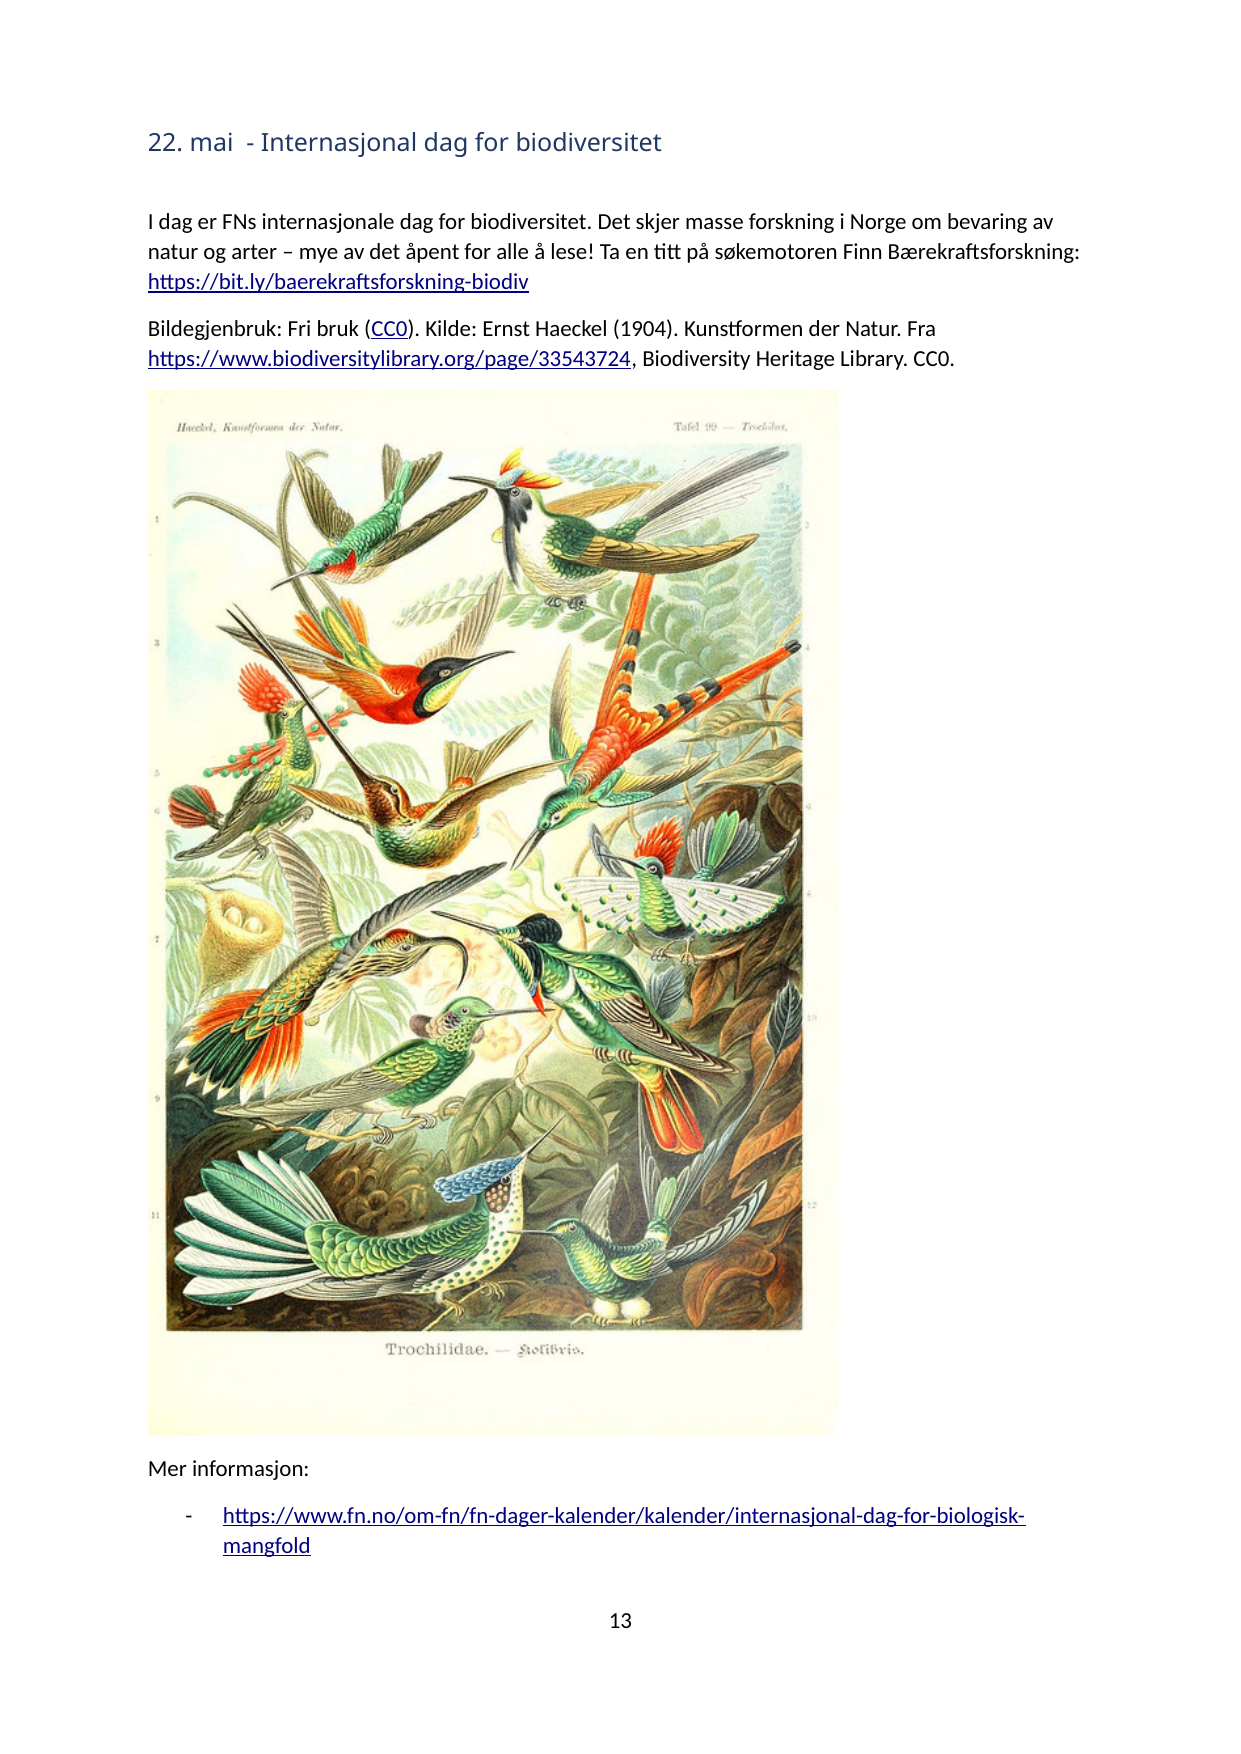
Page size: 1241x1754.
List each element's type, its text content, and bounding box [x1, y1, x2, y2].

subtitle 22. mai - Internasjonal dag for biodiversitet [148, 124, 1093, 158]
text I dag er FNs internasjonale dag for biodiversitet. Det skjer masse forskning i Norge om bevaring av natur og arter – mye av det åpent for alle å lese! Ta en titt på søkemotoren Finn Bærekraftsforskning: https://bit.ly/baerekraftsforskning-biodiv [148, 207, 1093, 295]
text Bildegjenbruk: Fri bruk (CC0). Kilde: Ernst Haeckel (1904). Kunstformen der Natur. Fra https://www.biodiversitylibrary.org/page/33543724, Biodiversity Heritage Library. CC0. [148, 314, 1093, 372]
text Mer informasjon: [148, 1454, 1093, 1482]
list https://www.fn.no/om-fn/fn-dager-kalender/kalender/internasjonal-dag-for-biologisk-mangfold [185, 1501, 1093, 1559]
